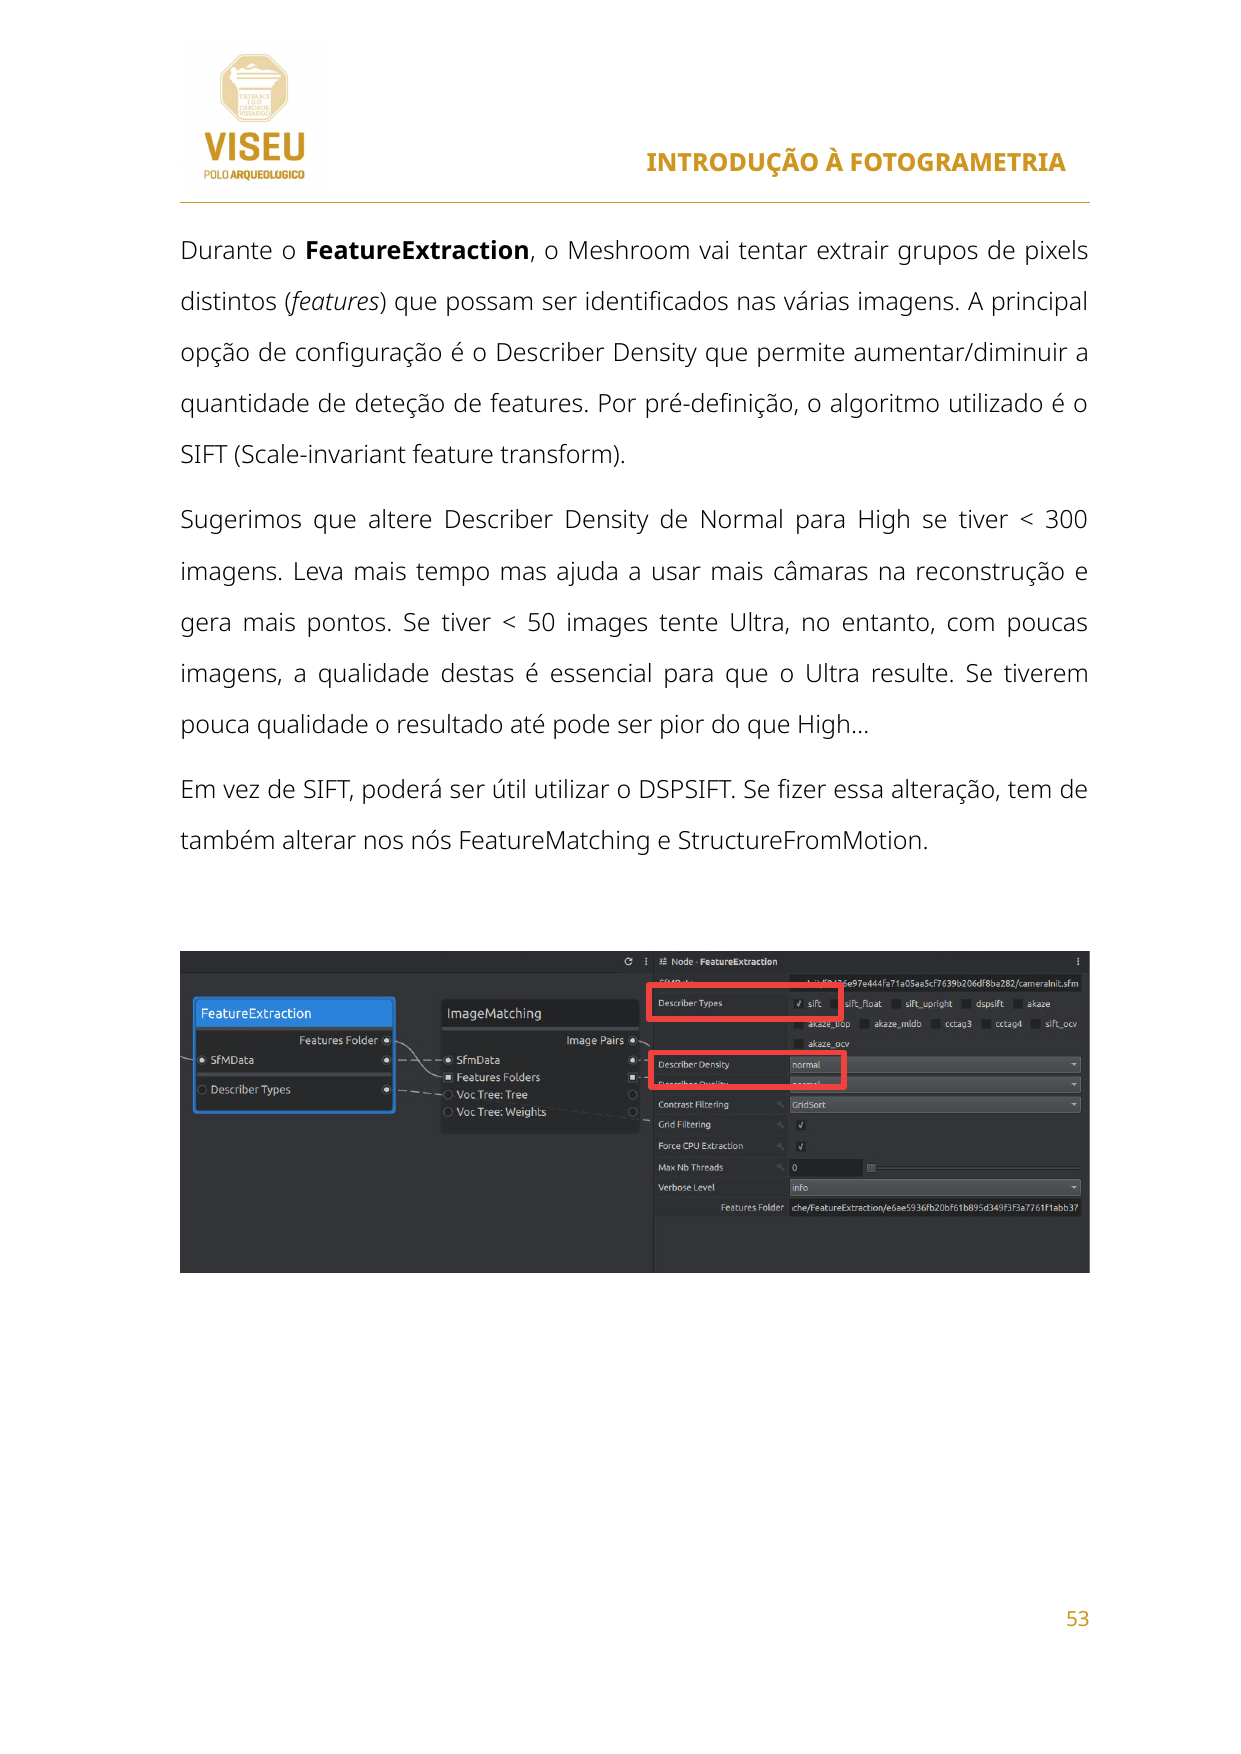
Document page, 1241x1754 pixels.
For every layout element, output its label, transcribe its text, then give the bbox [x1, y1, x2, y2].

picture [180, 951, 1090, 1273]
text Em vez de SIFT, poderá ser útil utilizar o DSPSIFT. Se fizer essa alteração, tem de também alterar nos nós FeatureMatching e StructureFromMotion. [180, 772, 1090, 857]
text Sugerimos que altere Describer Density de Normal para High se tiver < 300 imagens. Leva mais tempo mas ajuda a usar mais câmaras na reconstrução e gera mais pontos. Se tiver < 50 images tente Ultra, no entanto, com poucas imagens, a qualidade destas é essencial para que o Ultra resulte. Se tiverem pouca qualidade o resultado até pode ser pior do que High… [180, 502, 1090, 740]
text Durante o FeatureExtraction, o Meshroom vai tentar extrair grupos de pixels distintos (features) que possam ser identificados nas várias imagens. A principal opção de configuração é o Describer Density que permite aumentar/diminuir a quantidade de deteção de features. Por pré-definição, o algoritmo utilizado é o SIFT (Scale-invariant feature transform). [180, 232, 1090, 471]
